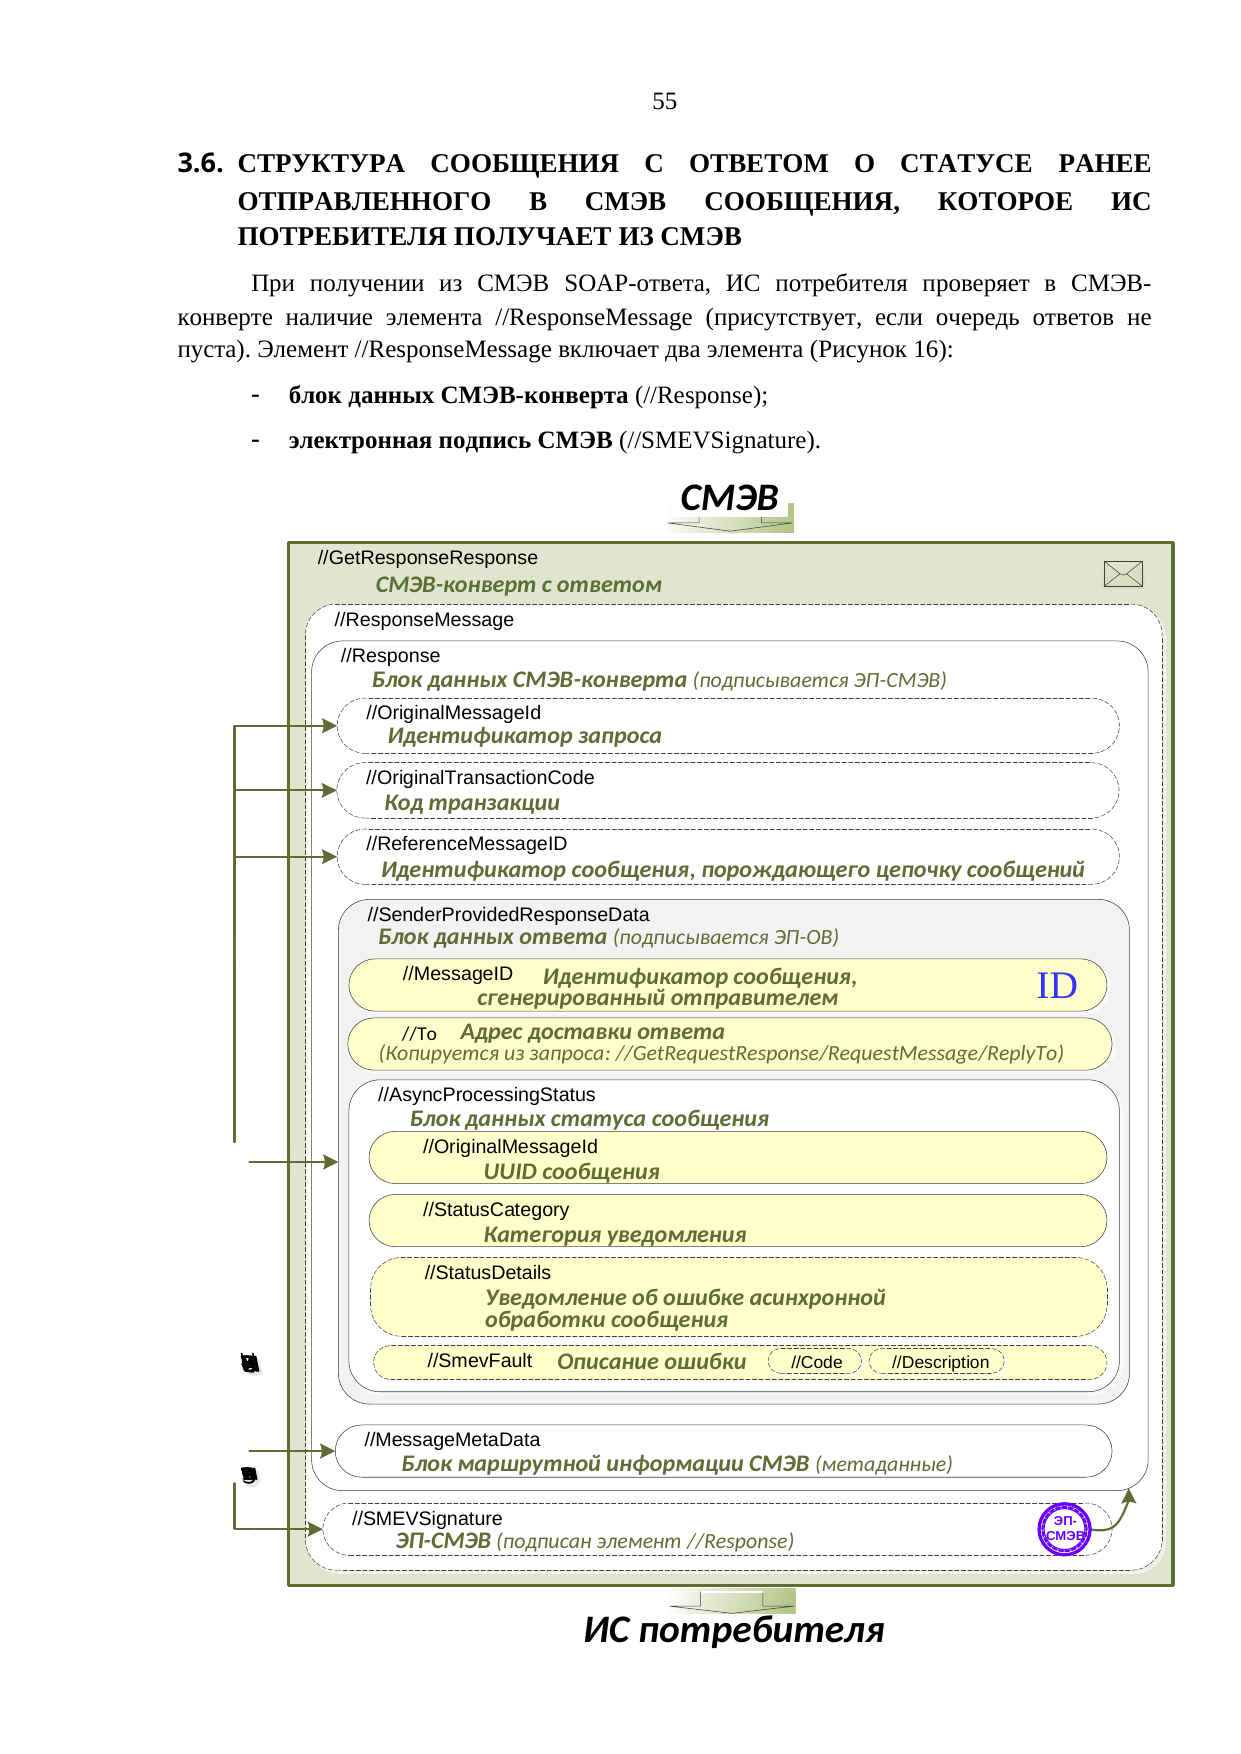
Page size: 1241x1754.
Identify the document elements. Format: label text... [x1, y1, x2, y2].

text При получении из СМЭВ SOAP-ответа, ИС потребителя проверяет в СМЭВ-конверте наличие элемента //ResponseMessage (присутствует, если очередь ответов не пуста). Элемент //ResponseMessage включает два элемента (Рисунок 16): [177, 268, 1152, 363]
list электронная подпись СМЭВ (//SMEVSignature). [251, 426, 1152, 454]
subtitle Структура сообщения с ответом о статусе ранее отправленного в СМЭВ сообщения, которое ИС потребителя получает из СМЭВ [177, 143, 1152, 251]
list блок данных СМЭВ-конверта (//Response); [251, 380, 1152, 409]
